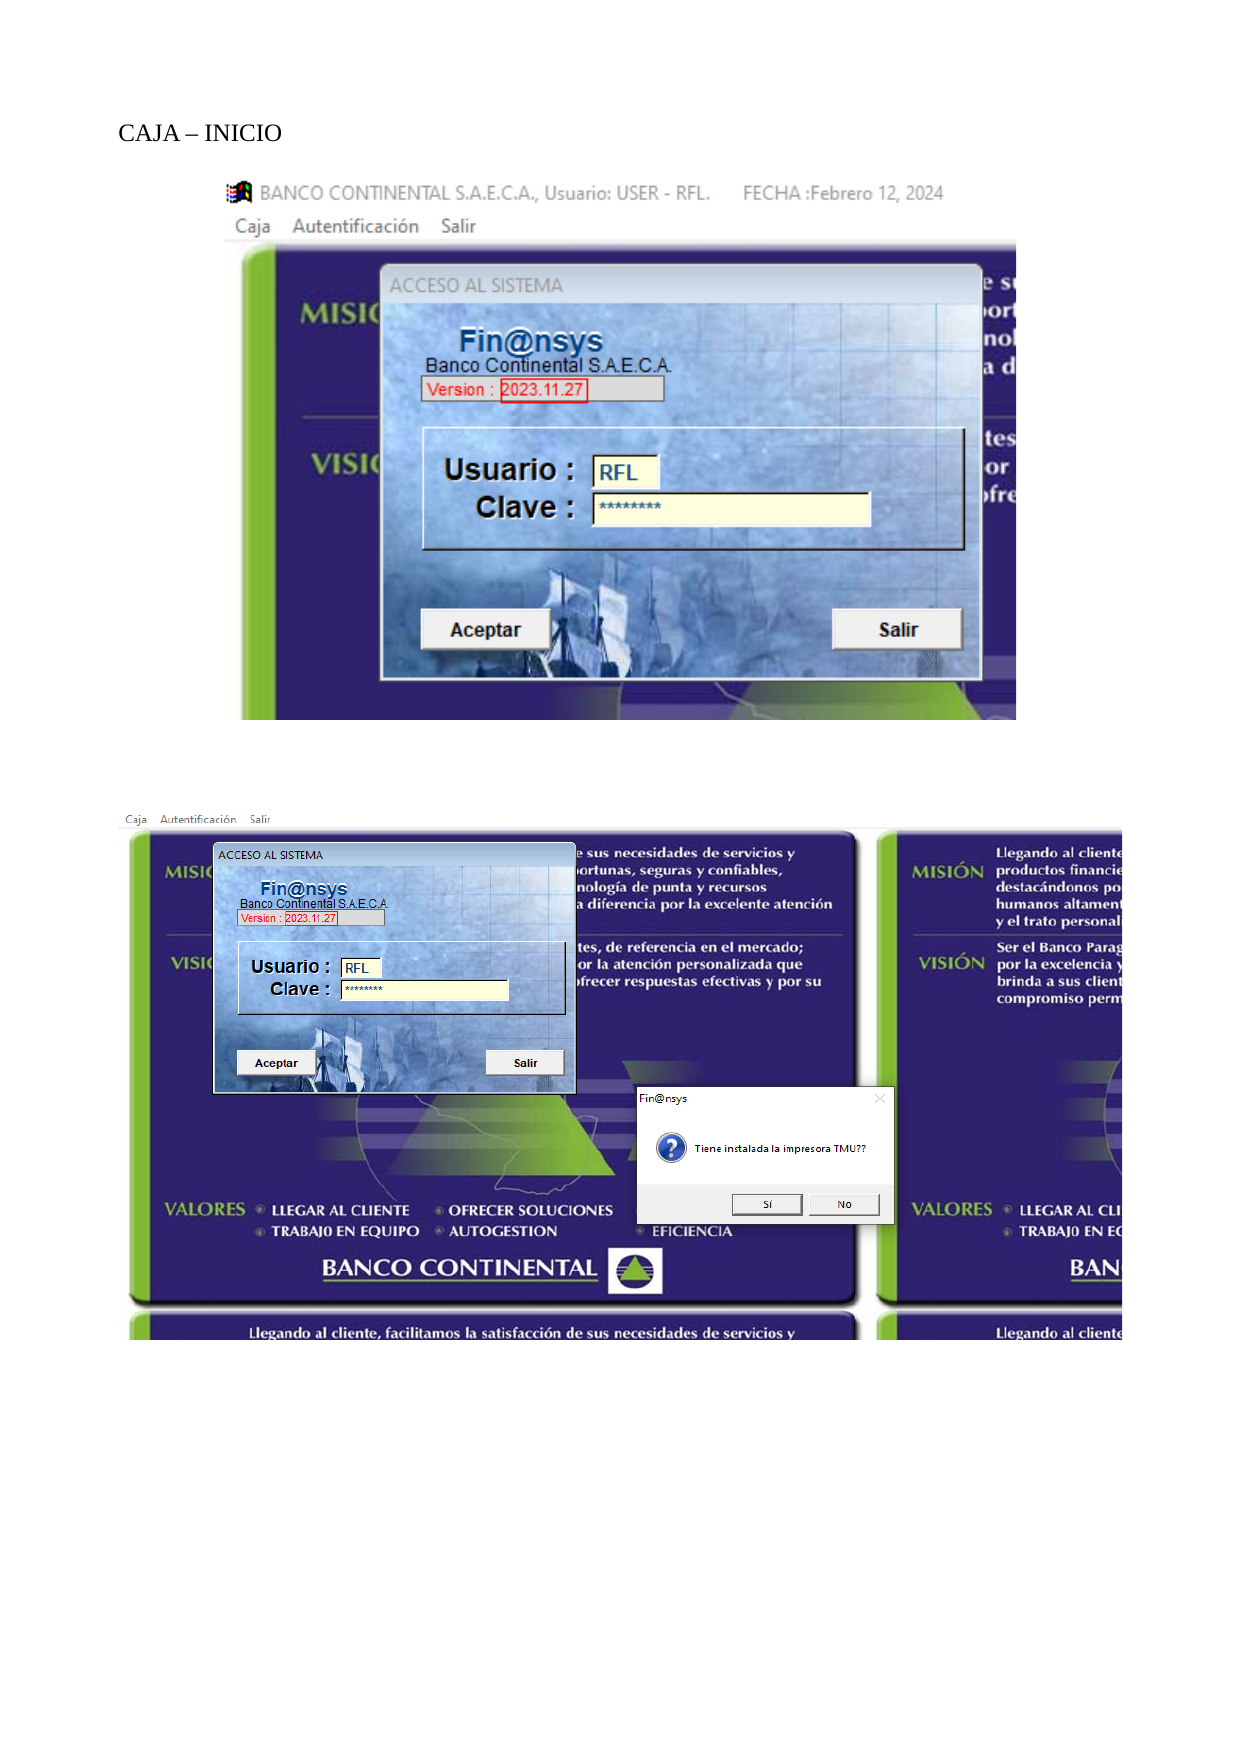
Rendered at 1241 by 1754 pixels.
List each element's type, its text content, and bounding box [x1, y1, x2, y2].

picture [224, 175, 1017, 720]
text CAJA – INICIO [118, 118, 1122, 147]
picture [118, 805, 1123, 1340]
